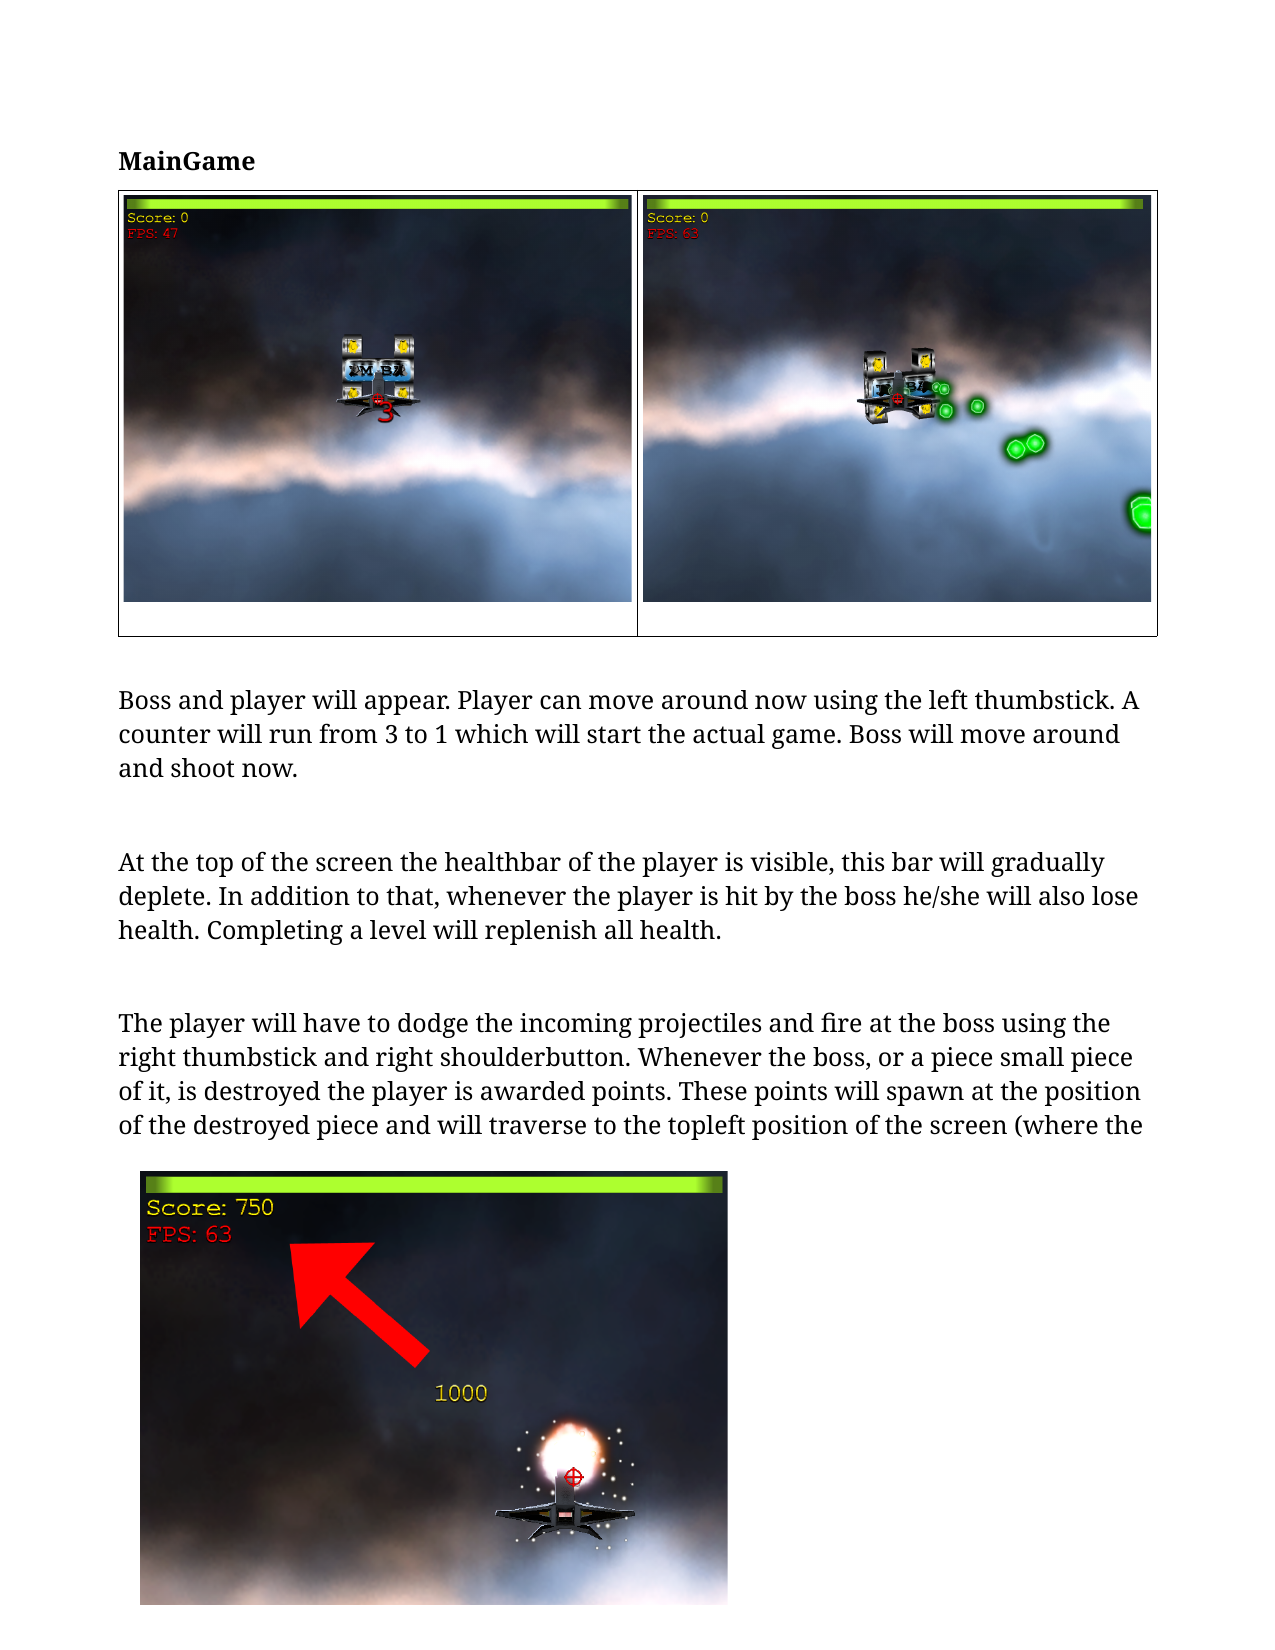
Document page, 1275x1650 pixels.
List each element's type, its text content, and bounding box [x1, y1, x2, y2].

text The player will have to dodge the incoming projectiles and fire at the boss using the right thumbstick and right shoulderbutton. Whenever the boss, or a piece small piece of it, is destroyed the player is awarded points. These points will spawn at the position of the destroyed piece and will traverse to the topleft position of the screen (where the [118, 1005, 1157, 1142]
picture [123, 195, 632, 602]
table_header [119, 191, 637, 636]
picture [643, 195, 1152, 602]
subtitle MainGame [118, 143, 1157, 177]
text Boss and player will appear. Player can move around now using the left thumbstick. A counter will run from 3 to 1 which will start the actual game. Boss will move around and shoot now. [118, 683, 1157, 785]
text At the top of the screen the healthbar of the player is visible, this bar will gradually deplete. In addition to that, whenever the player is hit by the boss he/she will also lose health. Comple­ting a level will replenish all health. [118, 844, 1157, 946]
table_header [638, 191, 1157, 636]
